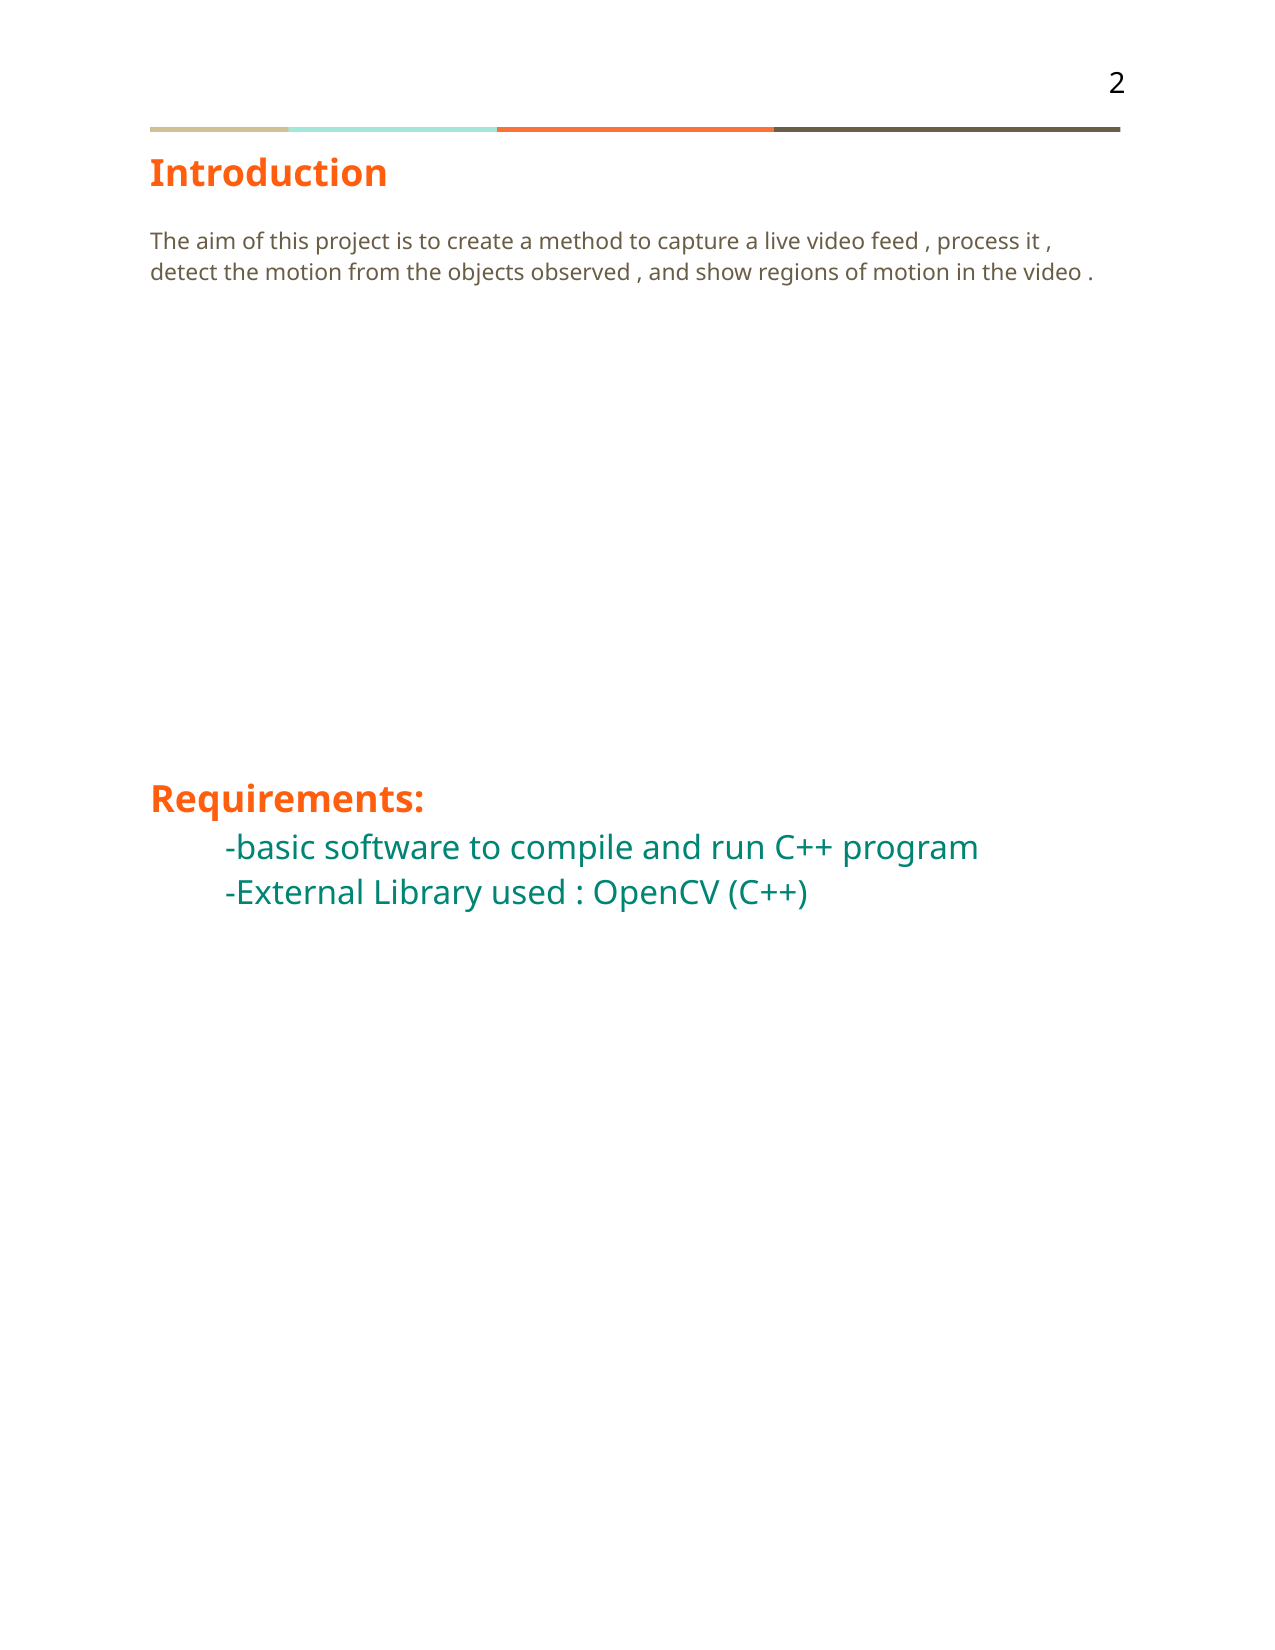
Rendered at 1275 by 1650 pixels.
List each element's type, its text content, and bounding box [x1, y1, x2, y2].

subtitle -basic software to compile and run C++ program [150, 824, 1125, 869]
subtitle Introduction [150, 146, 1125, 197]
subtitle Requirements: [150, 773, 1125, 824]
text The aim of this project is to create a method to capture a live video feed , process it , detect the motion from the objects observed , and show regions of motion in the video . [150, 225, 1125, 318]
picture [150, 127, 1121, 132]
subtitle -External Library used : OpenCV (C++) [150, 869, 1125, 914]
